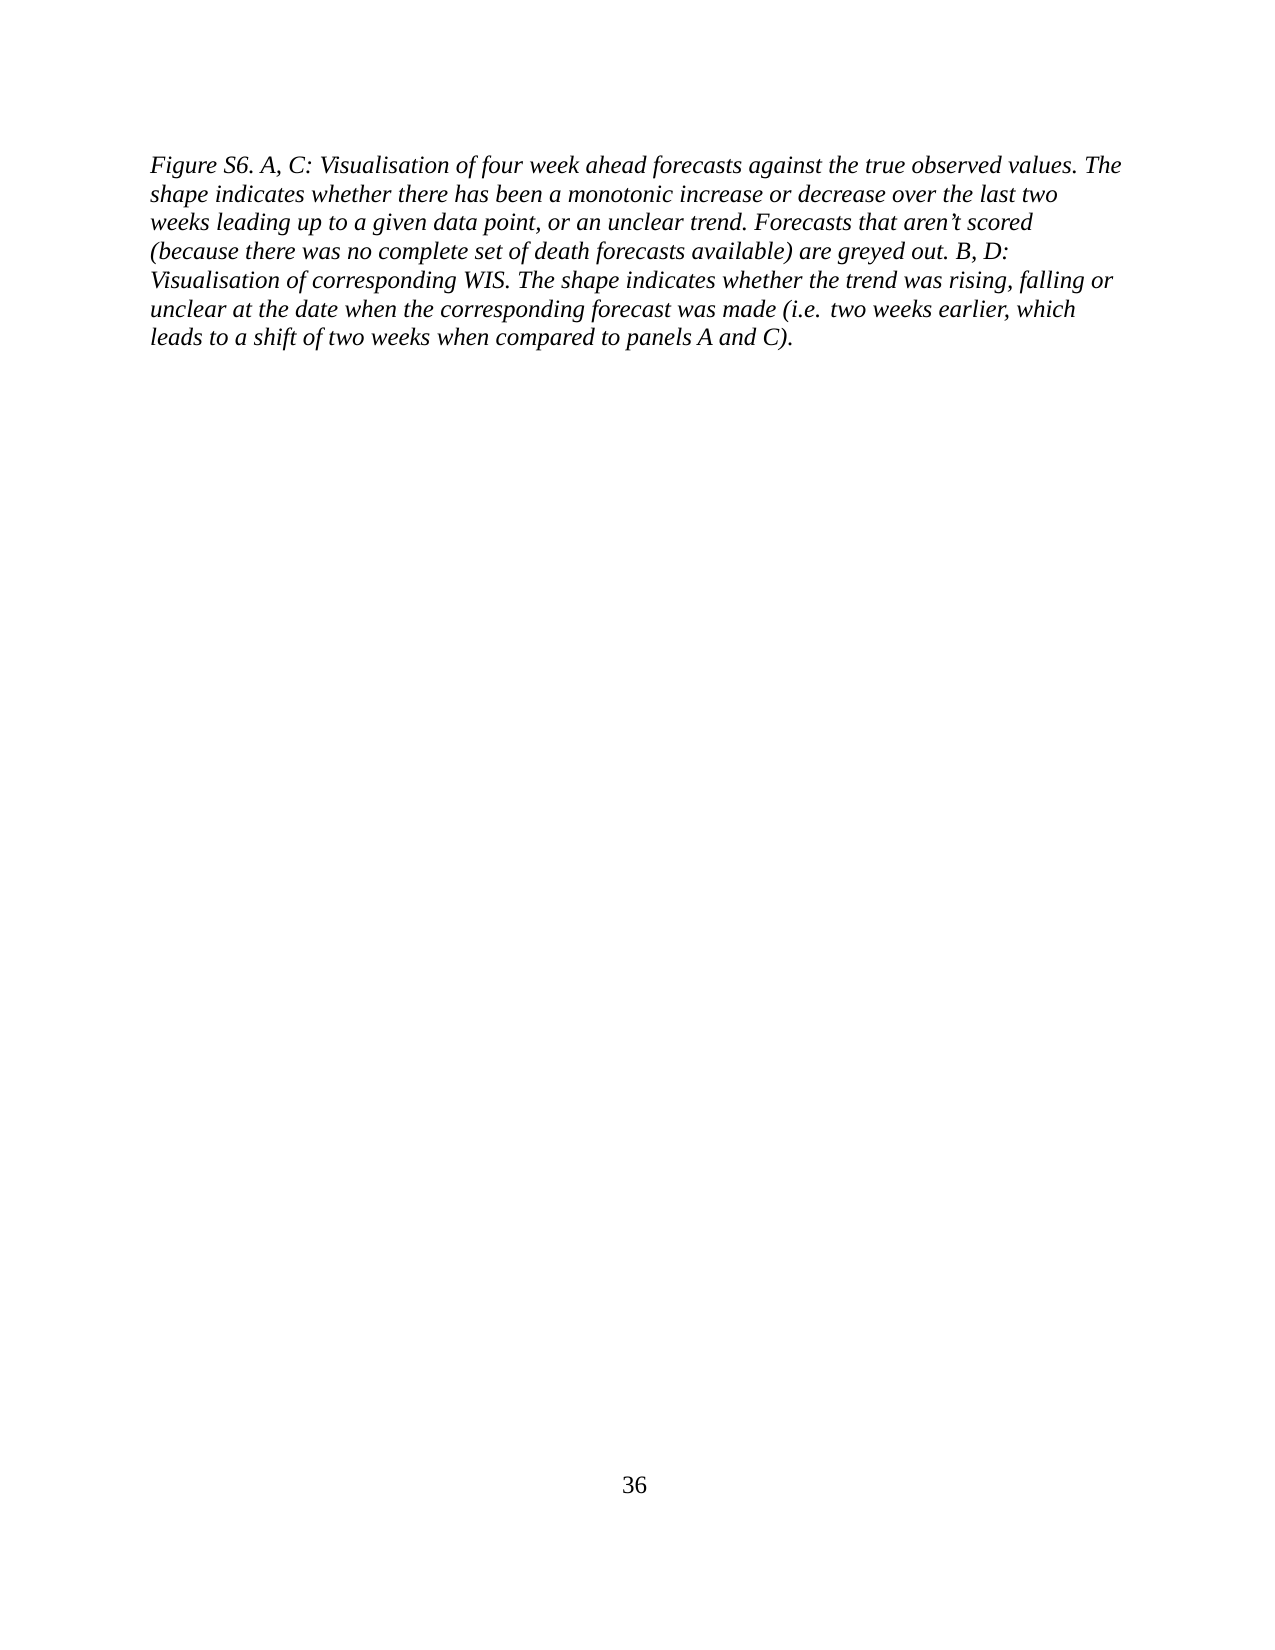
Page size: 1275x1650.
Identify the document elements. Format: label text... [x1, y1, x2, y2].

text Figure S6. A, C: Visualisation of four week ahead forecasts against the true observed values. The shape indicates whether there has been a monotonic increase or decrease over the last two weeks leading up to a given data point, or an unclear trend. Forecasts that aren’t scored (because there was no complete set of death forecasts available) are greyed out. B, D: Visualisation of corresponding WIS. The shape indicates whether the trend was rising, falling or unclear at the date when the corresponding forecast was made (i.e. two weeks earlier, which leads to a shift of two weeks when compared to panels A and C). [150, 150, 1125, 351]
